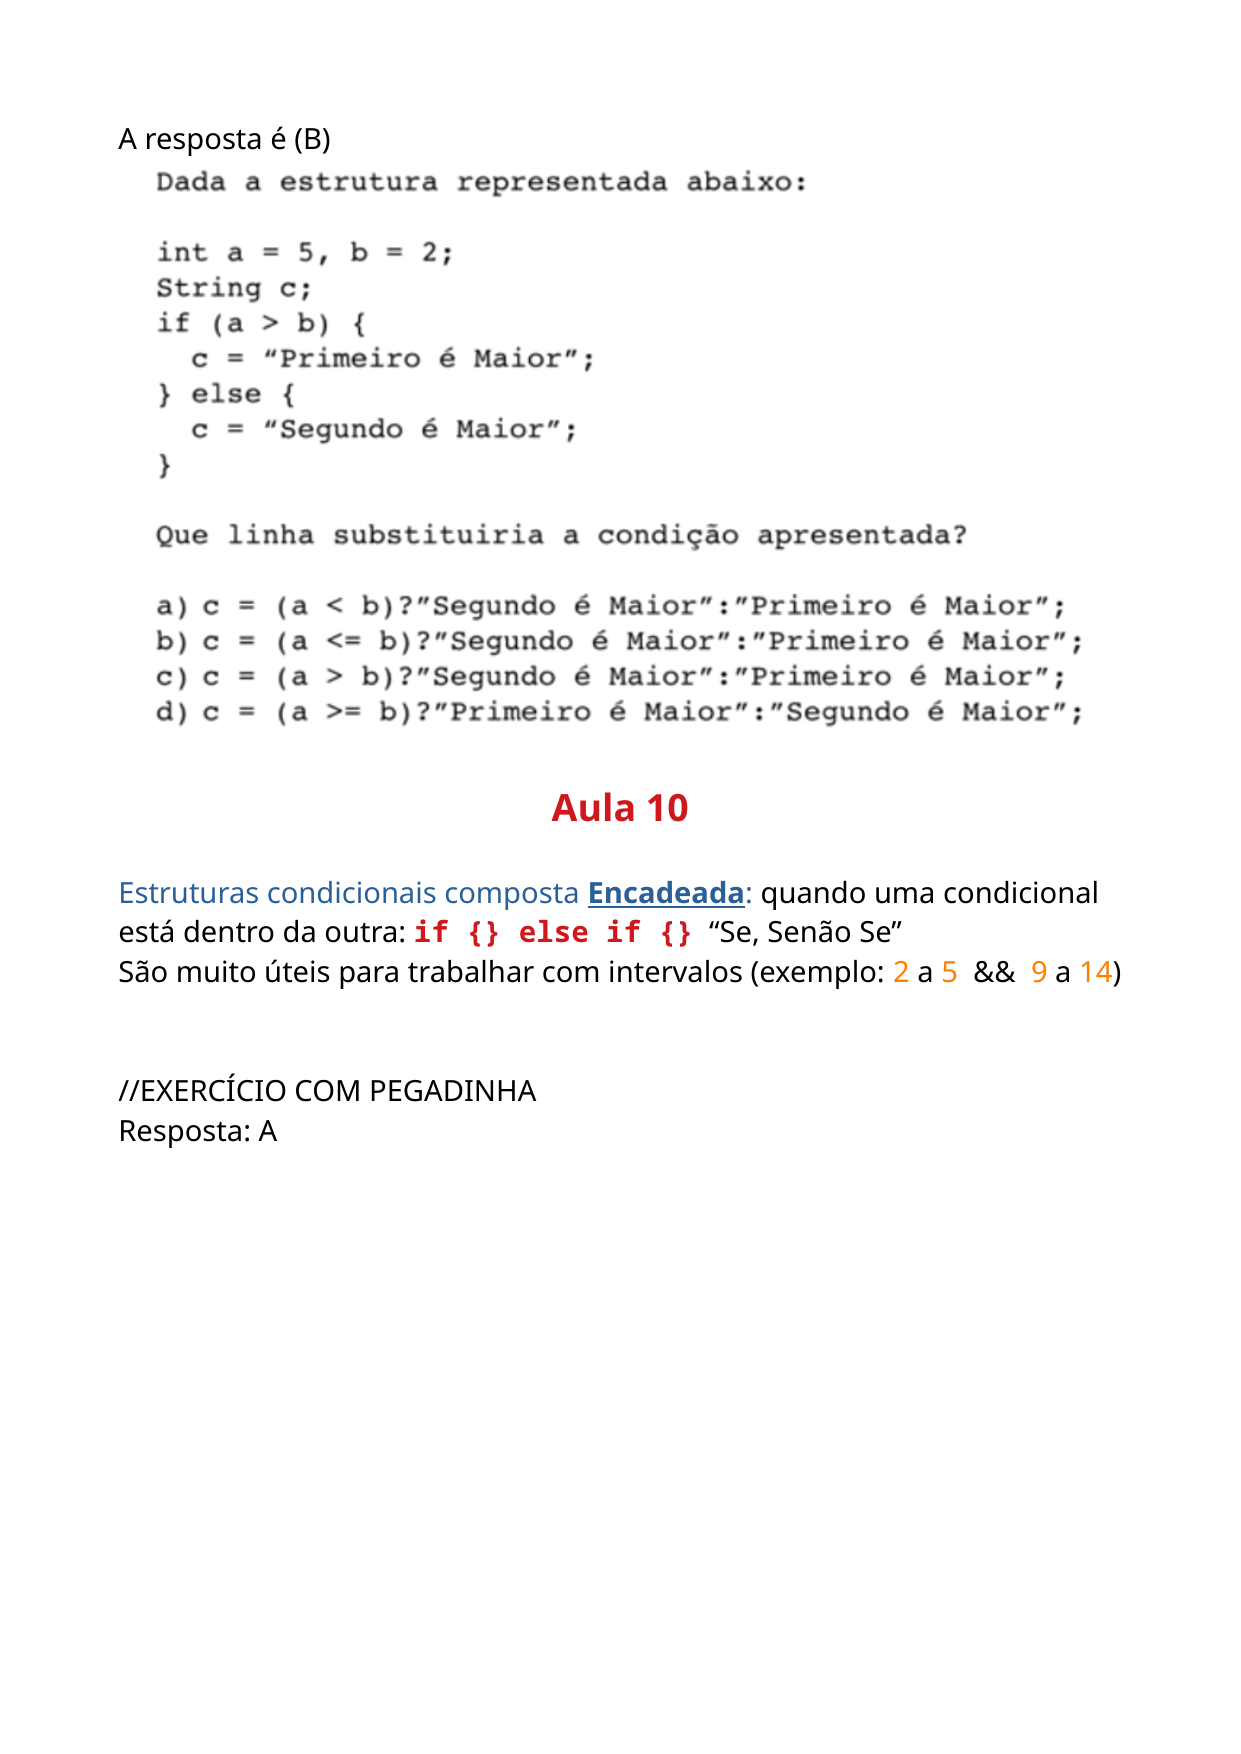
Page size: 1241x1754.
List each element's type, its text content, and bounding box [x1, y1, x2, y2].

picture [118, 157, 1123, 742]
text A resposta é (B) [118, 118, 1122, 157]
text São muito úteis para trabalhar com intervalos (exemplo: 2 a 5 && 9 a 14) [118, 951, 1122, 991]
text Estruturas condicionais composta Encadeada: quando uma condicional está dentro da outra: if {} else if {} “Se, Senão Se” [118, 872, 1122, 951]
text //EXERCÍCIO COM PEGADINHA [118, 1071, 1122, 1110]
text Aula 10 [118, 781, 1122, 832]
text Resposta: A [118, 1110, 1122, 1150]
